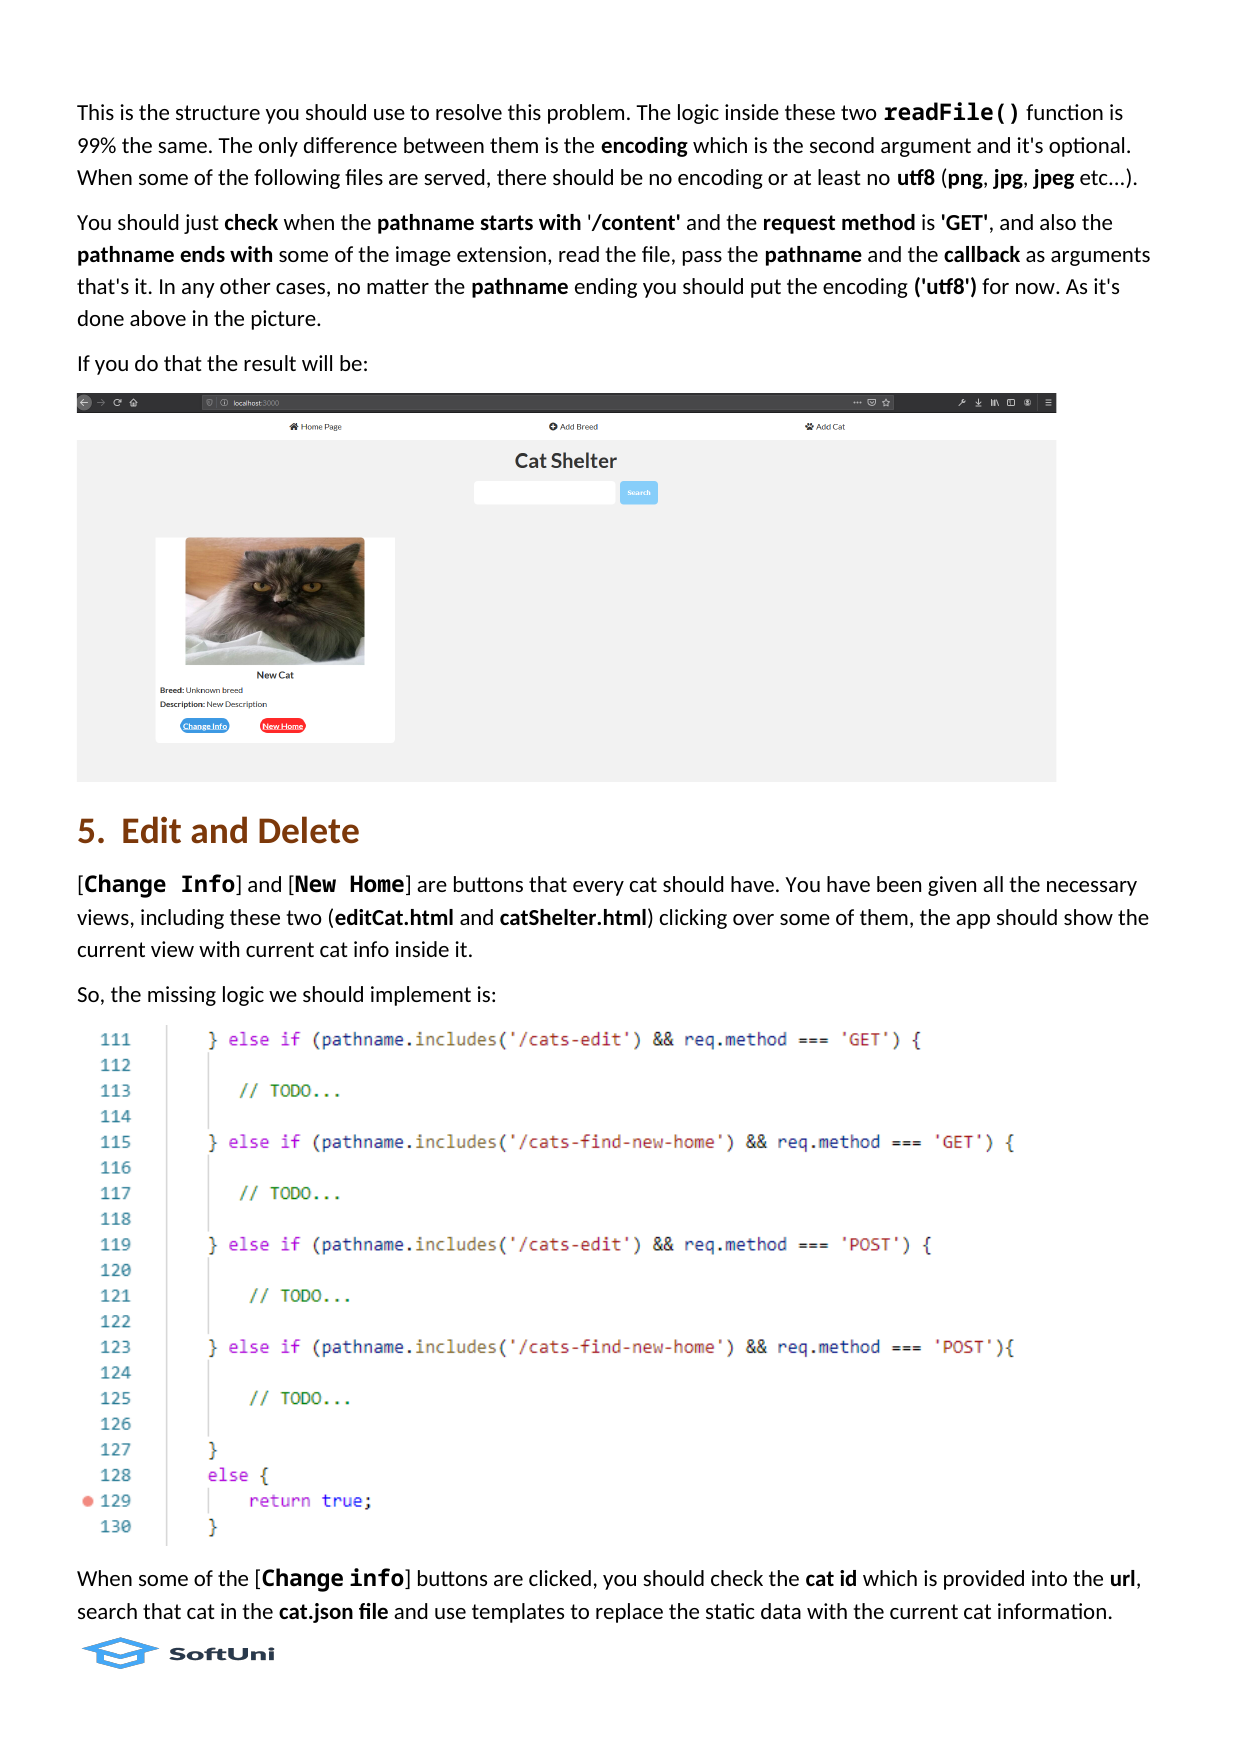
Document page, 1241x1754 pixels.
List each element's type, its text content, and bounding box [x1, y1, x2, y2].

subtitle Edit and Delete [77, 807, 1163, 853]
text When some of the [Change info] buttons are clicked, you should check the cat id which is provided into the url, search that cat in the cat.json file and use templates to replace the static data with the current cat information. [77, 1562, 1163, 1625]
text You should just check when the pathname starts with '/content' and the request method is 'GET', and also the pathname ends with some of the image extension, read the file, pass the pathname and the callback as arguments that's it. In any other cases, no matter the pathname ending you should put the encoding ('utf8') for now. As it's done above in the picture. [77, 208, 1163, 332]
text [Change Info] and [New Home] are buttons that every cat should have. You have been given all the necessary views, including these two (editCat.html and catShelter.html) clicking over some of them, the app should show the current view with current cat info inside it. [77, 868, 1163, 964]
picture [76, 393, 1057, 782]
text This is the structure you should use to resolve this problem. The logic inside these two readFile() function is 99% the same. The only difference between them is the encoding which is the second argument and it's optional. When some of the following files are served, there should be no encoding or at least no utf8 (png, jpg, jpeg etc...). [77, 95, 1163, 191]
picture [76, 1025, 1057, 1546]
text If you do that the result will be: [77, 349, 1163, 377]
text So, the missing logic we should implement is: [77, 980, 1163, 1008]
picture [75, 1635, 281, 1672]
